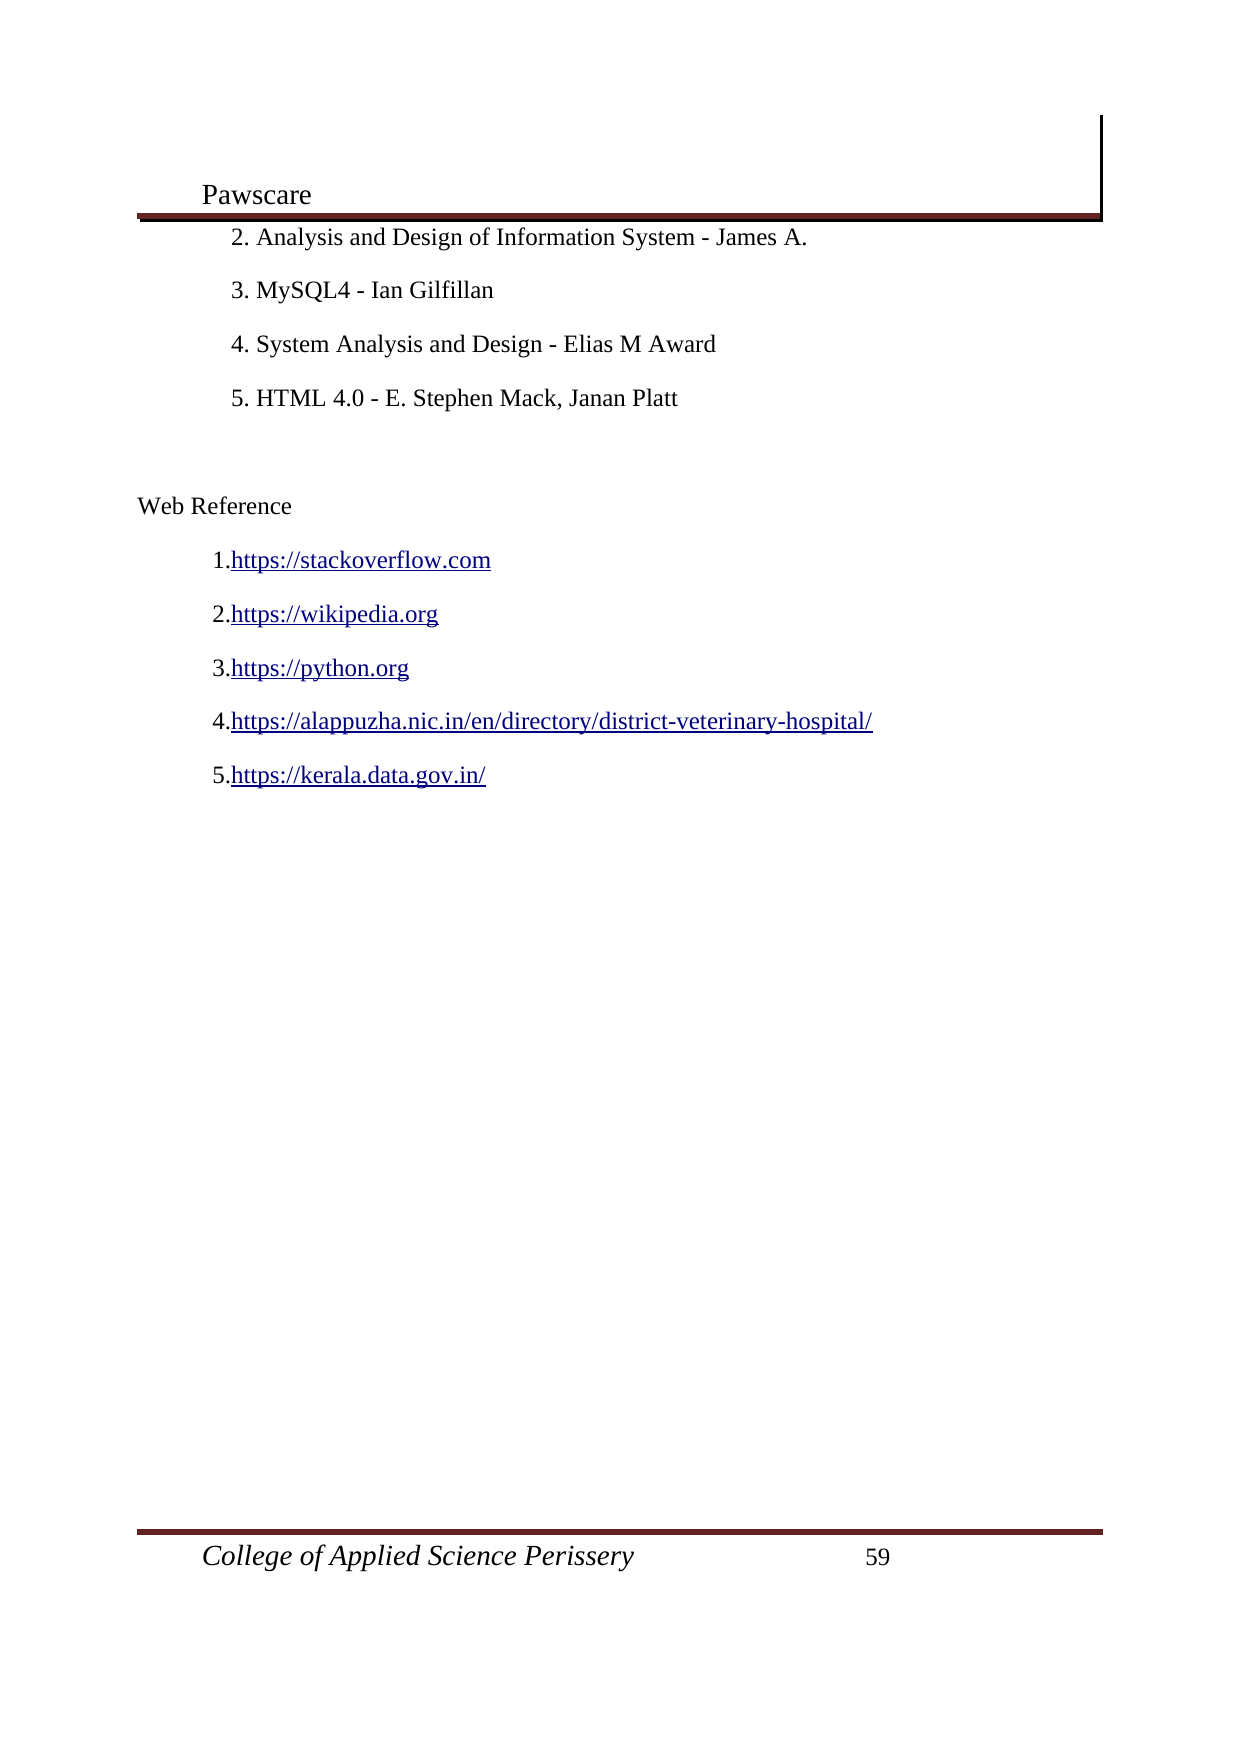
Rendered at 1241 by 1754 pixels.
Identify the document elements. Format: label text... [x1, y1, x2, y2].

text 2.https://wikipedia.org [212, 599, 1103, 627]
text 4. System Analysis and Design - Elias M Award [212, 329, 1103, 358]
text 2. Analysis and Design of Information System - James A. [212, 222, 1103, 251]
text 1.https://stackoverflow.com [212, 545, 1103, 574]
text 5. HTML 4.0 - E. Stephen Mack, Janan Platt [212, 383, 1103, 412]
text 3.https://python.org [212, 653, 1103, 681]
text 5.https://kerala.data.gov.in/ [212, 760, 1103, 789]
text 4.https://alappuzha.nic.in/en/directory/district-veterinary-hospital/ [212, 706, 1103, 735]
text Web Reference [137, 491, 1103, 520]
text 3. MySQL4 - Ian Gilfillan [212, 276, 1103, 304]
